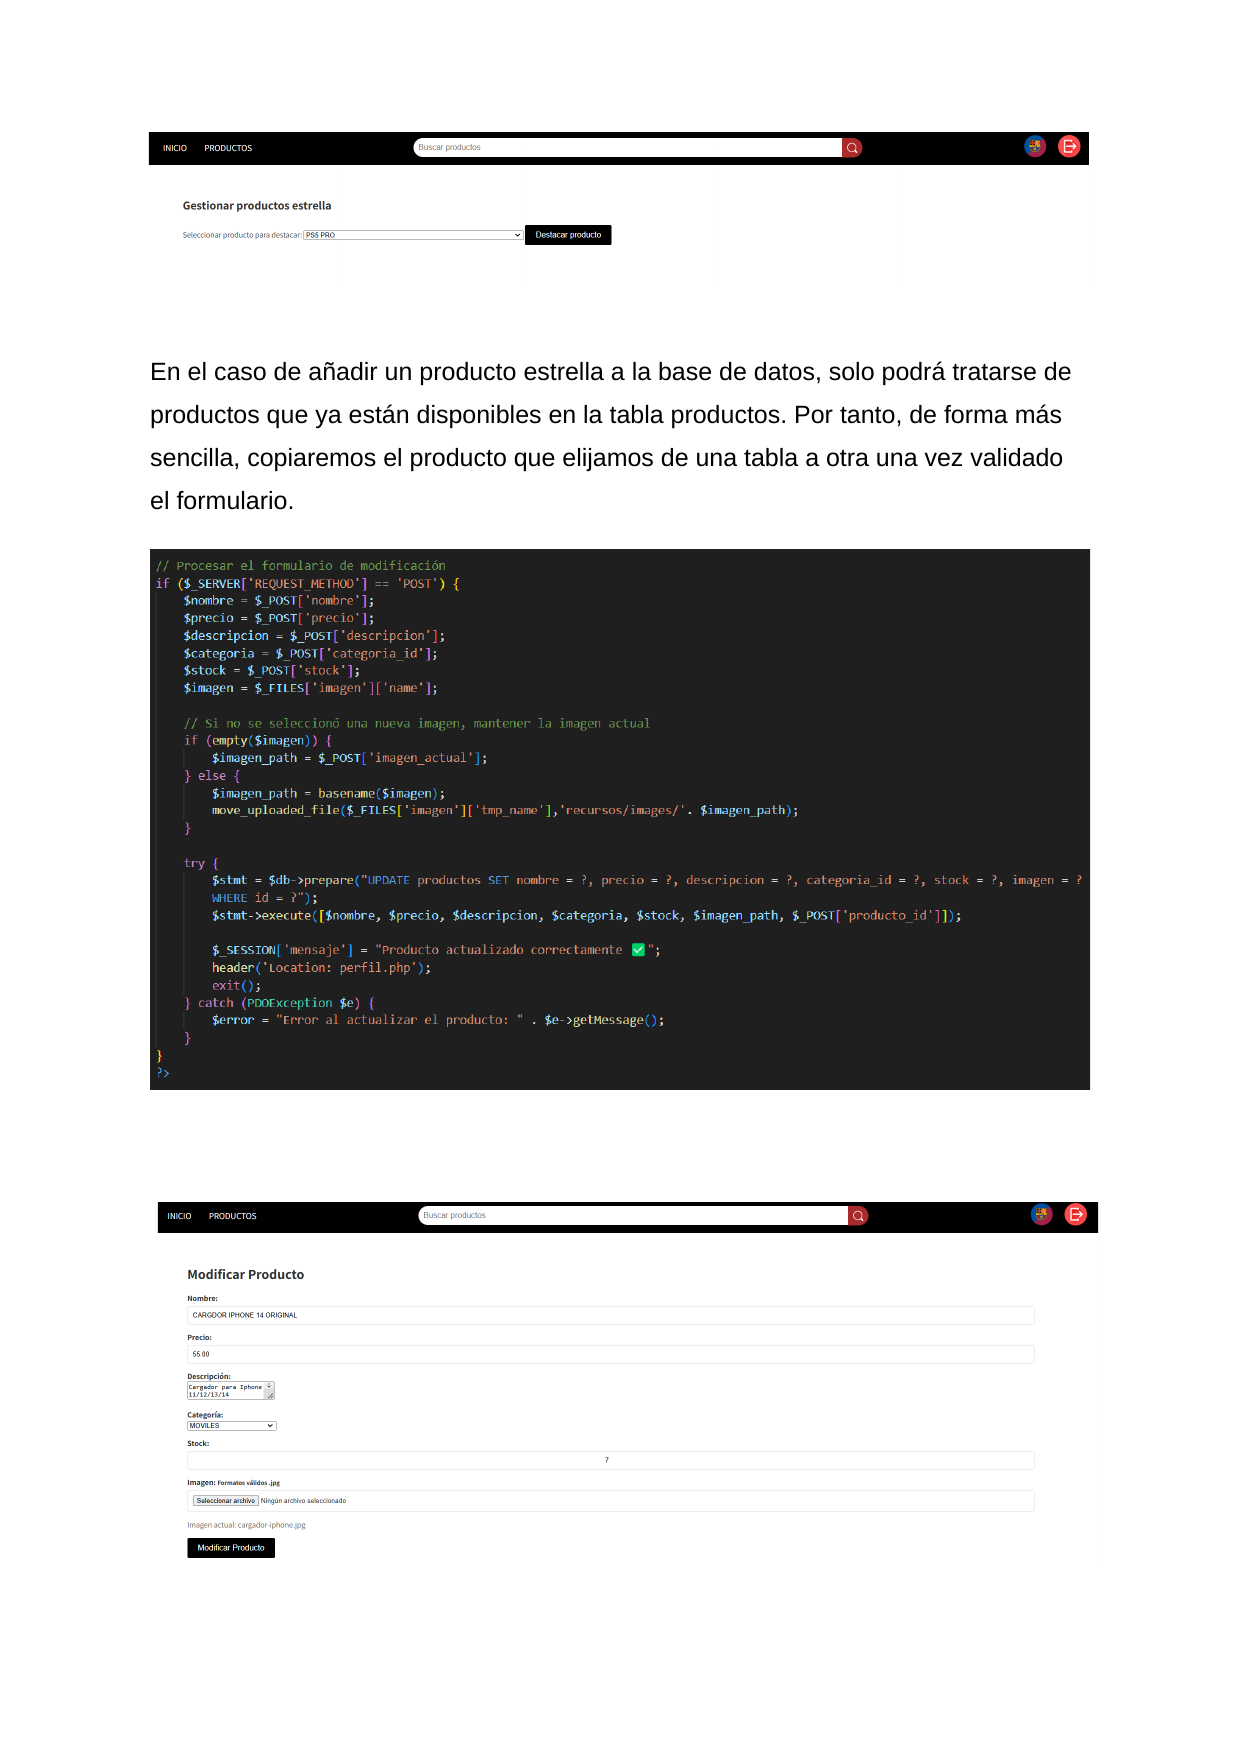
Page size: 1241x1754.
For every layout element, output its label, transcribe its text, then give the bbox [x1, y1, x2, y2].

picture [150, 549, 1091, 1090]
picture [148, 132, 1089, 285]
picture [157, 1202, 1099, 1566]
text En el caso de añadir un producto estrella a la base de datos, solo podrá tratarse de productos que ya están disponibles en la tabla productos. Por tanto, de forma más sencilla, copiaremos el producto que elijamos de una tabla a otra una vez validado el formulario. [150, 356, 1090, 514]
